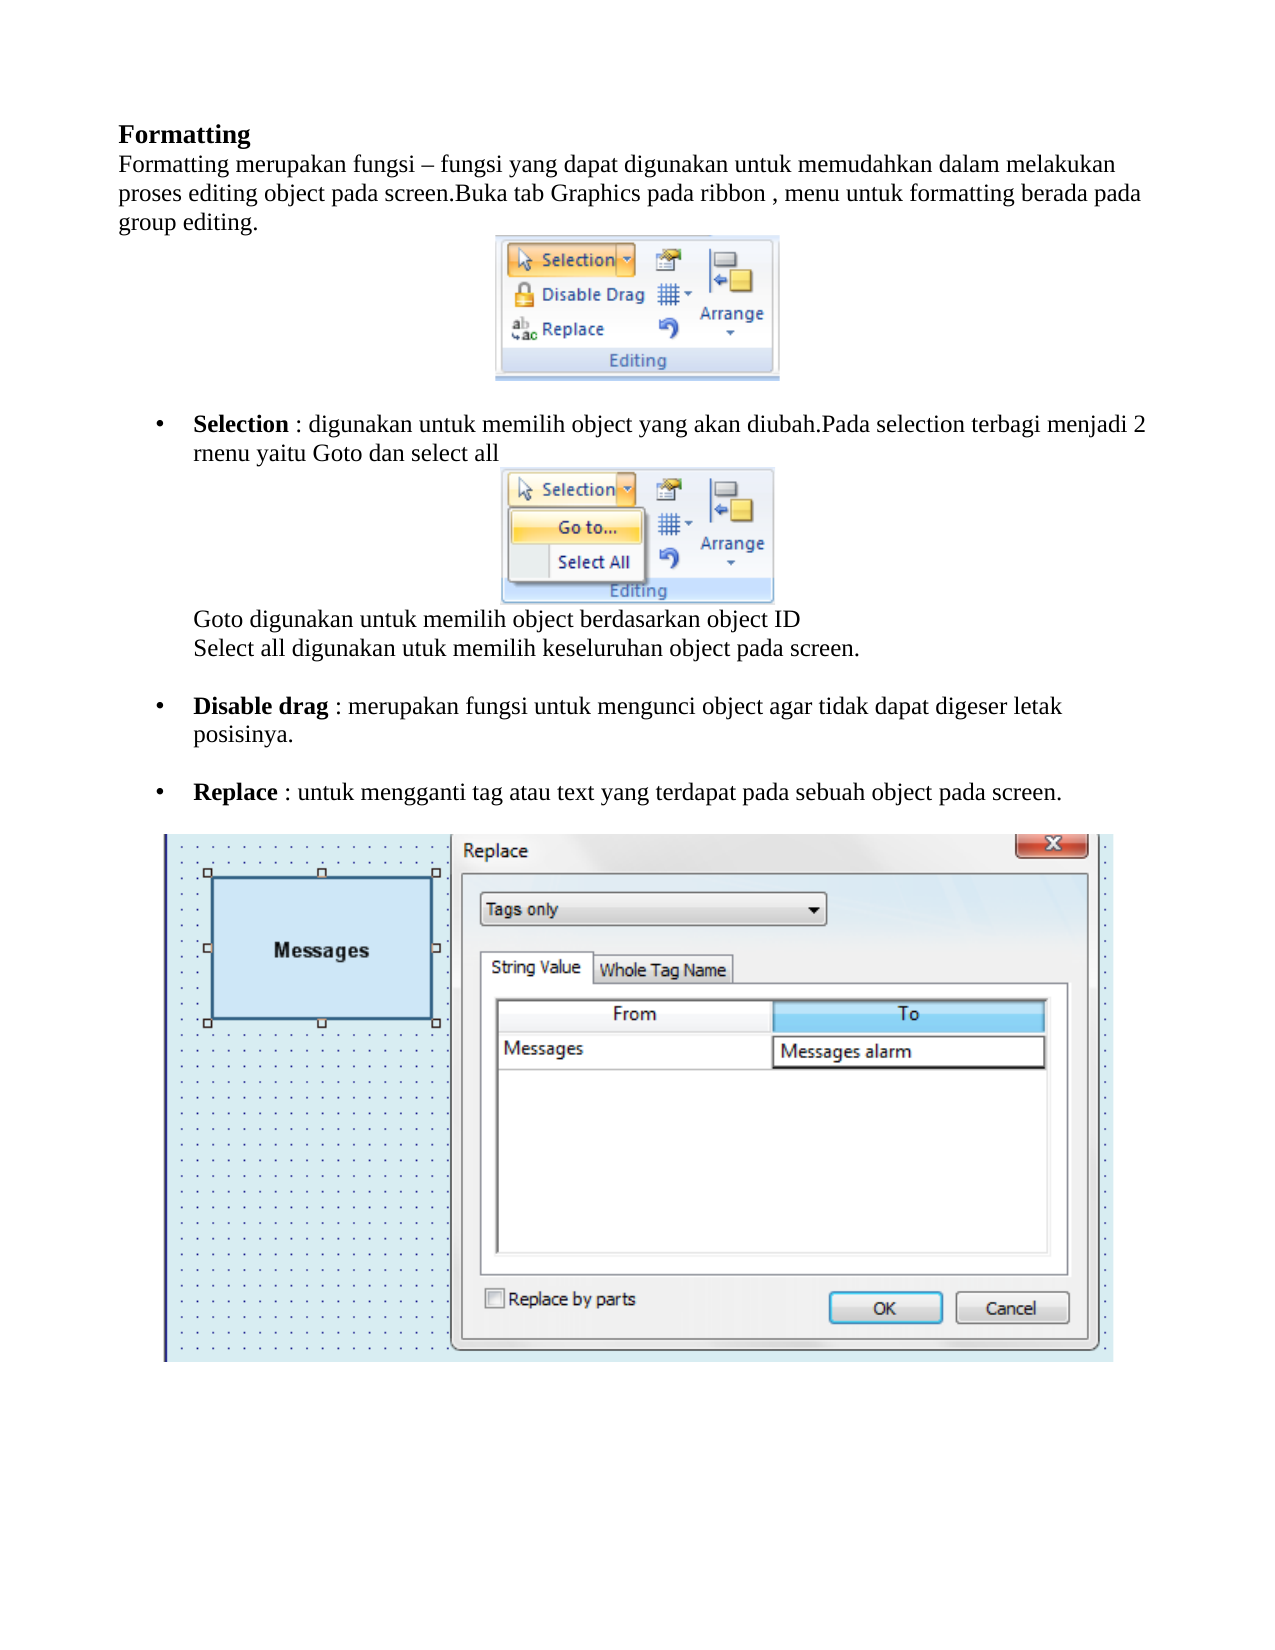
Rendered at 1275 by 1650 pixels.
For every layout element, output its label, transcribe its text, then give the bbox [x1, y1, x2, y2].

text Formatting merupakan fungsi – fungsi yang dapat digunakan untuk memudahkan dalam melakukan proses editing object pada screen.Buka tab Graphics pada ribbon , menu untuk formatting berada pada group editing. [118, 149, 1157, 236]
picture [500, 467, 775, 605]
picture [161, 834, 1114, 1362]
list Disable drag : merupakan fungsi untuk mengunci object agar tidak dapat digeser letak posisinya. [156, 691, 1157, 748]
text Formatting [118, 118, 1157, 149]
list Goto digunakan untuk memilih object berdasarkan object ID [156, 467, 1157, 633]
list Select all digunakan utuk memilih keseluruhan object pada screen. [156, 633, 1157, 662]
picture [495, 235, 780, 381]
list Replace : untuk mengganti tag atau text yang terdapat pada sebuah object pada screen. [156, 777, 1157, 806]
list Selection : digunakan untuk memilih object yang akan diubah.Pada selection terbagi menjadi 2 rnenu yaitu Goto dan select all [156, 409, 1157, 467]
